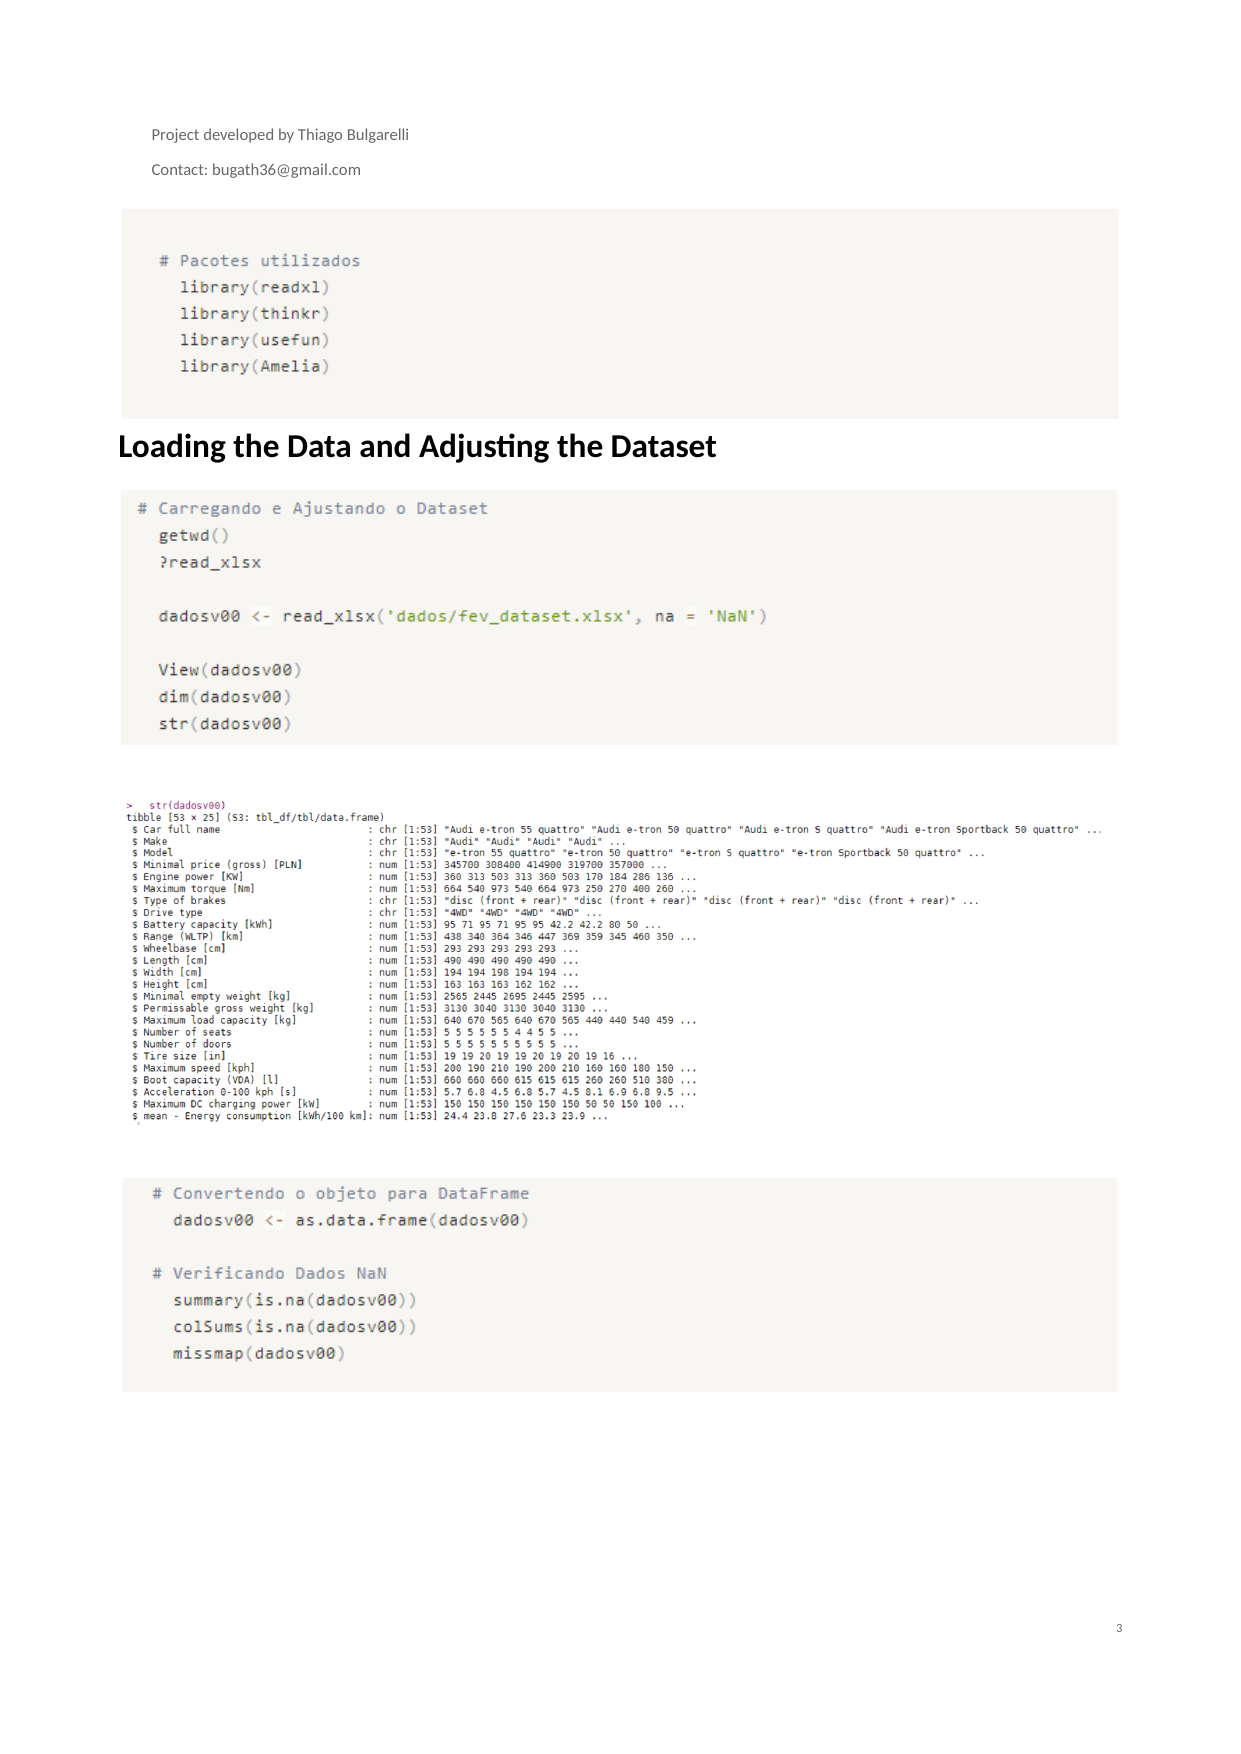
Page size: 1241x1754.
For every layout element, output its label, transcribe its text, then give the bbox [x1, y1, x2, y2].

picture [121, 209, 1119, 419]
subtitle Loading the Data and Adjusting the Dataset [118, 209, 1122, 465]
picture [121, 490, 1118, 745]
picture [123, 799, 1101, 1125]
picture [122, 1178, 1118, 1392]
